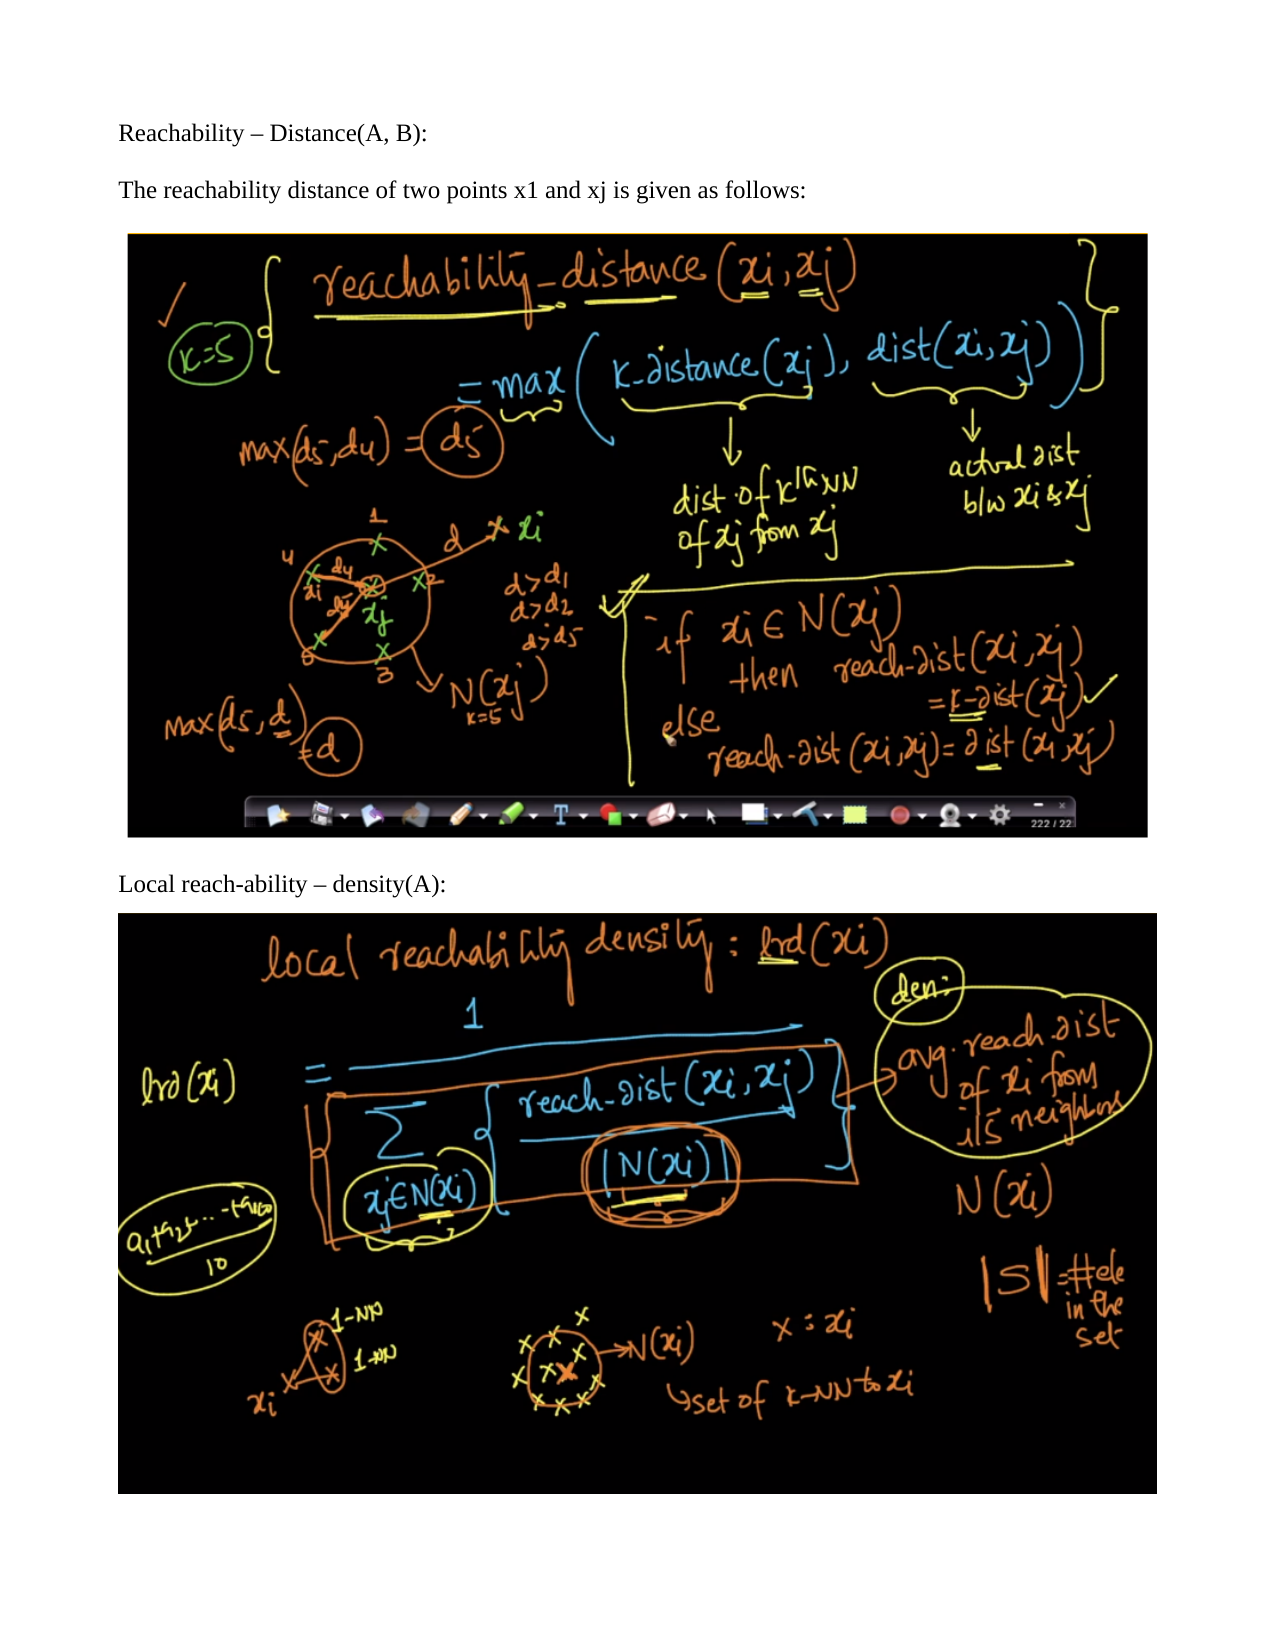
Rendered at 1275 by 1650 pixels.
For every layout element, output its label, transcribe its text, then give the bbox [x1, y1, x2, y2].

text Reachability – Distance(A, B): [118, 118, 1157, 147]
text The reachability distance of two points x1 and xj is given as follows: [118, 176, 1157, 204]
text Local reach-ability – density(A): [118, 869, 1157, 898]
picture [127, 233, 1148, 841]
picture [118, 913, 1157, 1494]
